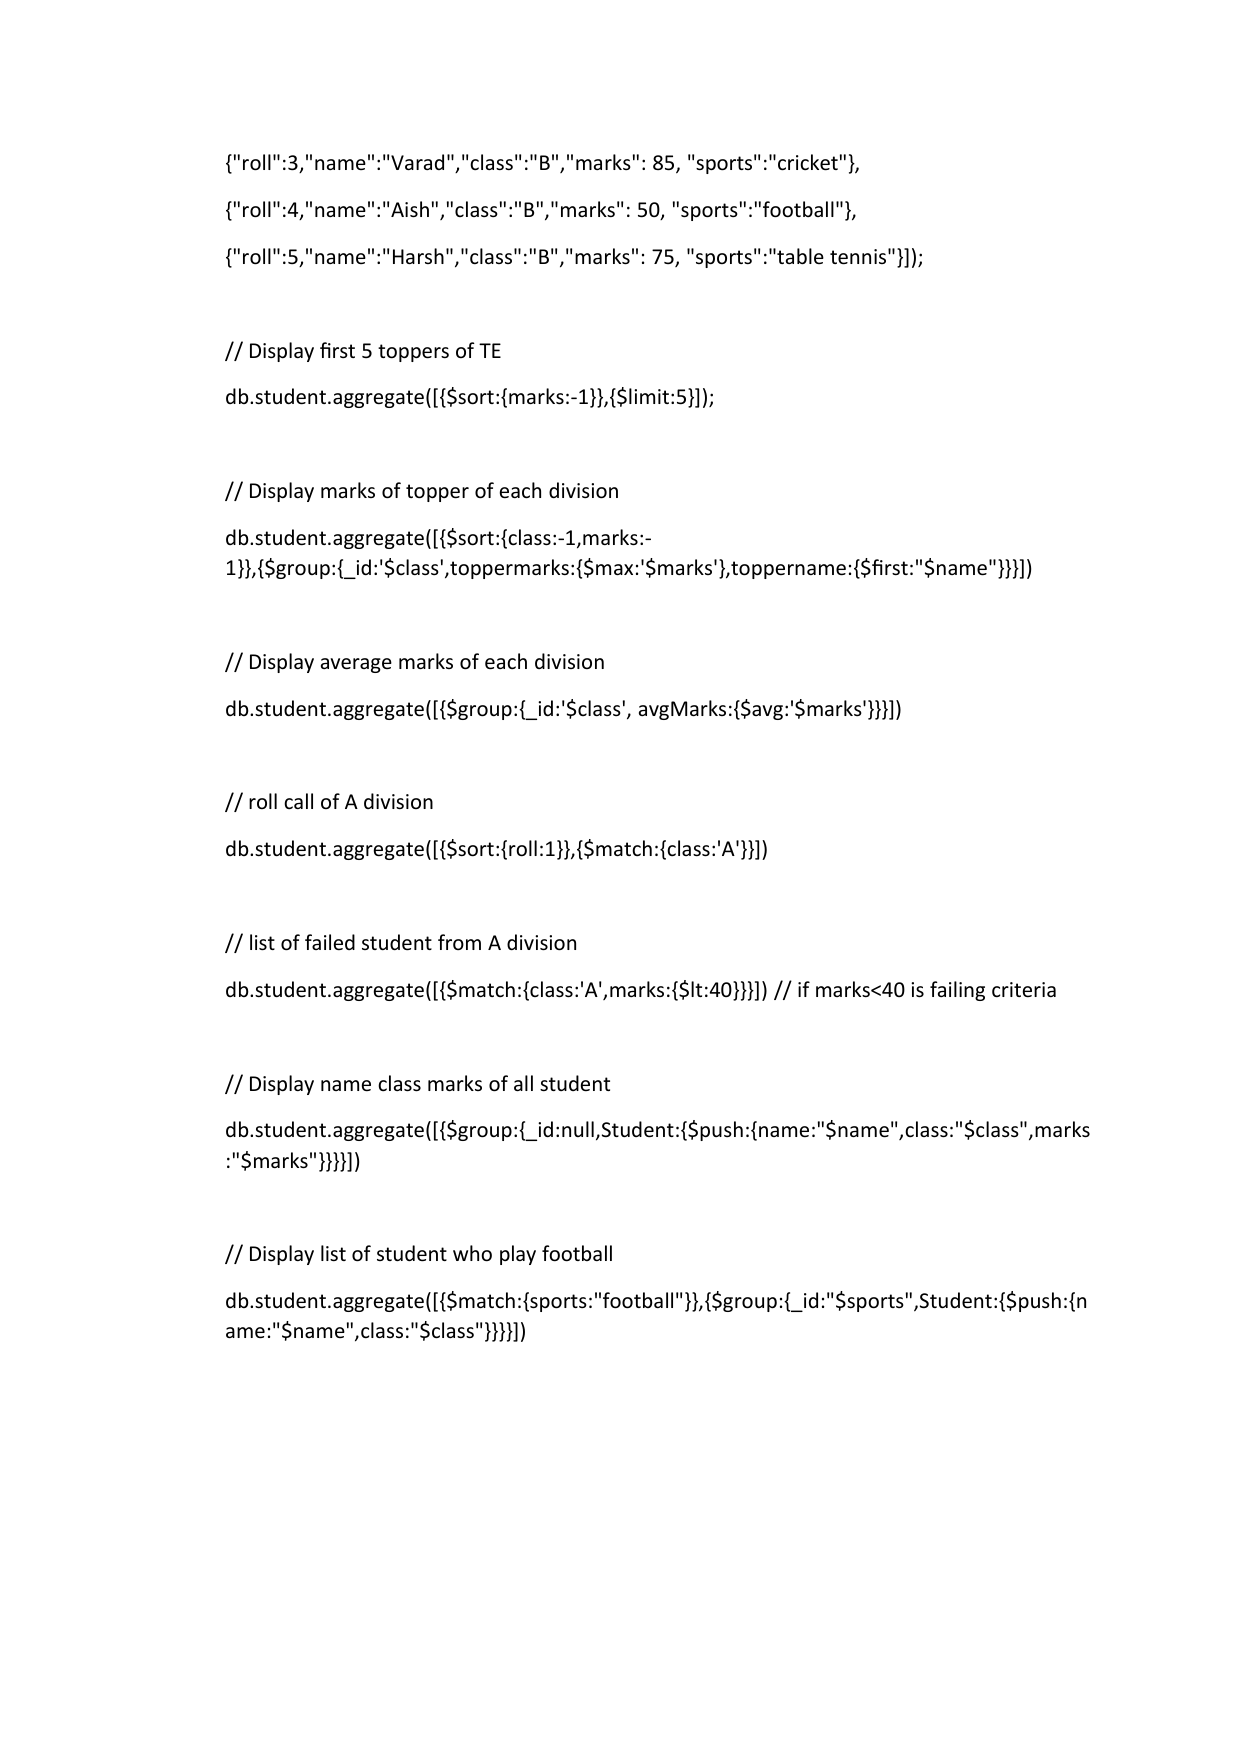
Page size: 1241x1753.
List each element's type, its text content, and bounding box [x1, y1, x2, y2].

text {"roll":4,"name":"Aish","class":"B","marks": 50, "sports":"football"}, [225, 195, 947, 223]
text / Display list of student who play football [234, 1239, 639, 1267]
text 1 [225, 553, 237, 581]
text / list of failed student from A division [234, 928, 603, 956]
text db.student.aggregate([{$match:{class:'A',marks:{$lt:40}}}]) // if marks<40 is failing criteria [225, 975, 1080, 1003]
text }},{$group:{_id:'$class',toppermarks:{$max:'$marks'},toppername:{$ﬁrst:"$name"}}}]) [237, 553, 1062, 581]
text db.student.aggregate([{$group:{_id:'$class', avgMarks:{$avg:'$marks'}}}]) [225, 693, 927, 722]
text / [225, 343, 234, 364]
text / [225, 654, 234, 675]
text ame:"$name",class:"$class"}}}}]) [225, 1316, 1117, 1344]
text db.student.aggregate([{$sort:{marks:-1}},{$limit:5}]); [225, 382, 742, 410]
text / [225, 1076, 234, 1097]
text "$marks"}}}}]) [231, 1146, 386, 1174]
text / Display average marks of each division [234, 647, 629, 675]
text / [225, 336, 234, 359]
text db.student.aggregate([{$sort:{class:-1,marks:- [225, 523, 679, 551]
text / [225, 928, 234, 951]
text / roll call of A division [234, 787, 459, 815]
text / Display marks of topper of each division [234, 476, 644, 504]
text {"roll":3,"name":"Varad","class":"B","marks": 85, "sports":"cricket"}, [225, 148, 947, 176]
text : [225, 1146, 231, 1174]
text / [225, 935, 234, 956]
text / [225, 1239, 234, 1262]
text db.student.aggregate([{$match:{sports:"football"}},{$group:{_id:"$sports",Student:{$push:{n [225, 1286, 1117, 1314]
text / Display ﬁrst 5 toppers of TE [234, 336, 526, 364]
text / [225, 483, 234, 504]
text / [225, 1068, 234, 1092]
text / [225, 787, 234, 810]
text / [225, 476, 234, 499]
text / [225, 1246, 234, 1267]
text db.student.aggregate([{$sort:{roll:1}},{$match:{class:'A'}}]) [225, 834, 796, 862]
text / [225, 647, 234, 670]
text / [225, 794, 234, 815]
text {"roll":5,"name":"Harsh","class":"B","marks": 75, "sports":"table tennis"}]); [225, 242, 947, 270]
text db.student.aggregate([{$group:{_id:null,Student:{$push:{name:"$name",class:"$class",marks [225, 1115, 1120, 1143]
text / Display name class marks of all student [234, 1068, 636, 1097]
